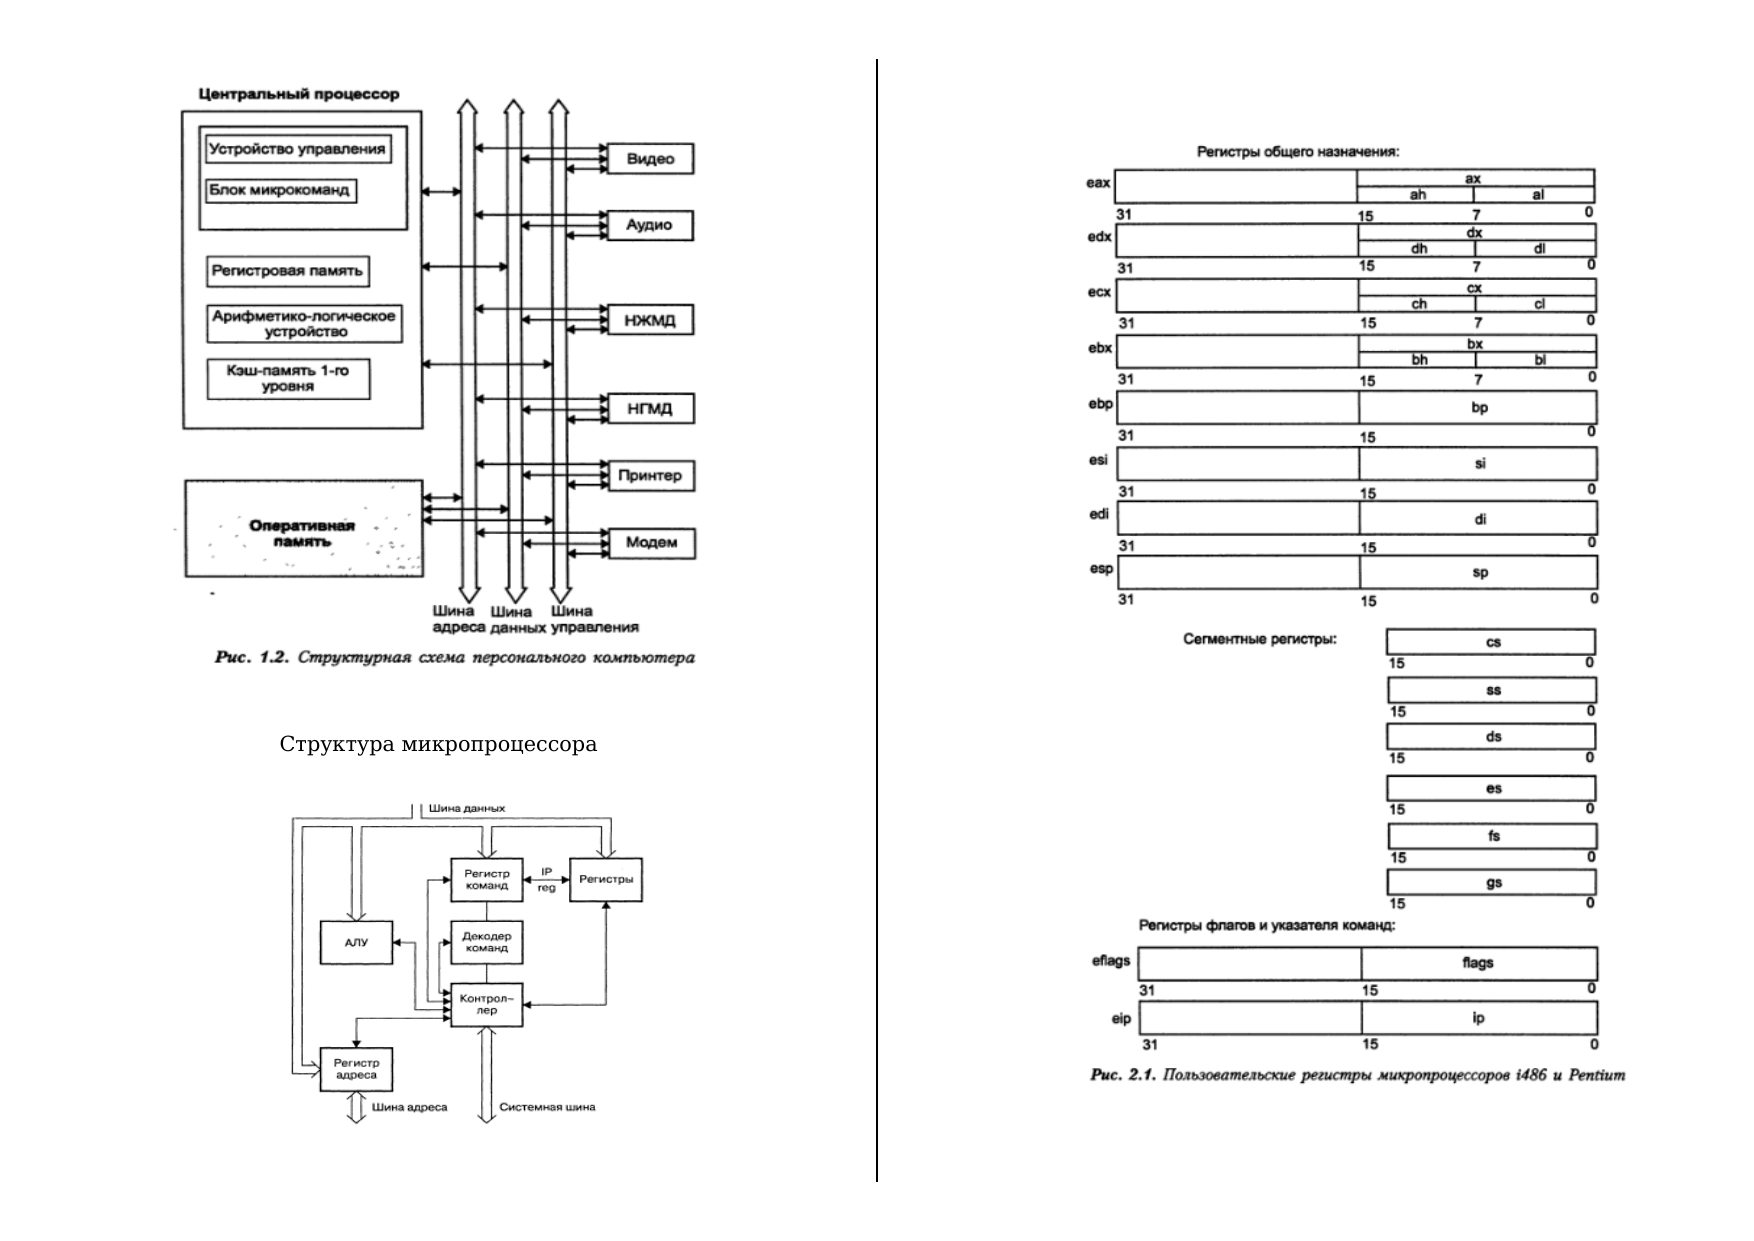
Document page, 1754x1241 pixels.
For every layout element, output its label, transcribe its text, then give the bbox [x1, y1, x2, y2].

text Структура микропроцессора [59, 732, 818, 757]
picture [116, 60, 761, 694]
picture [1040, 125, 1647, 1097]
